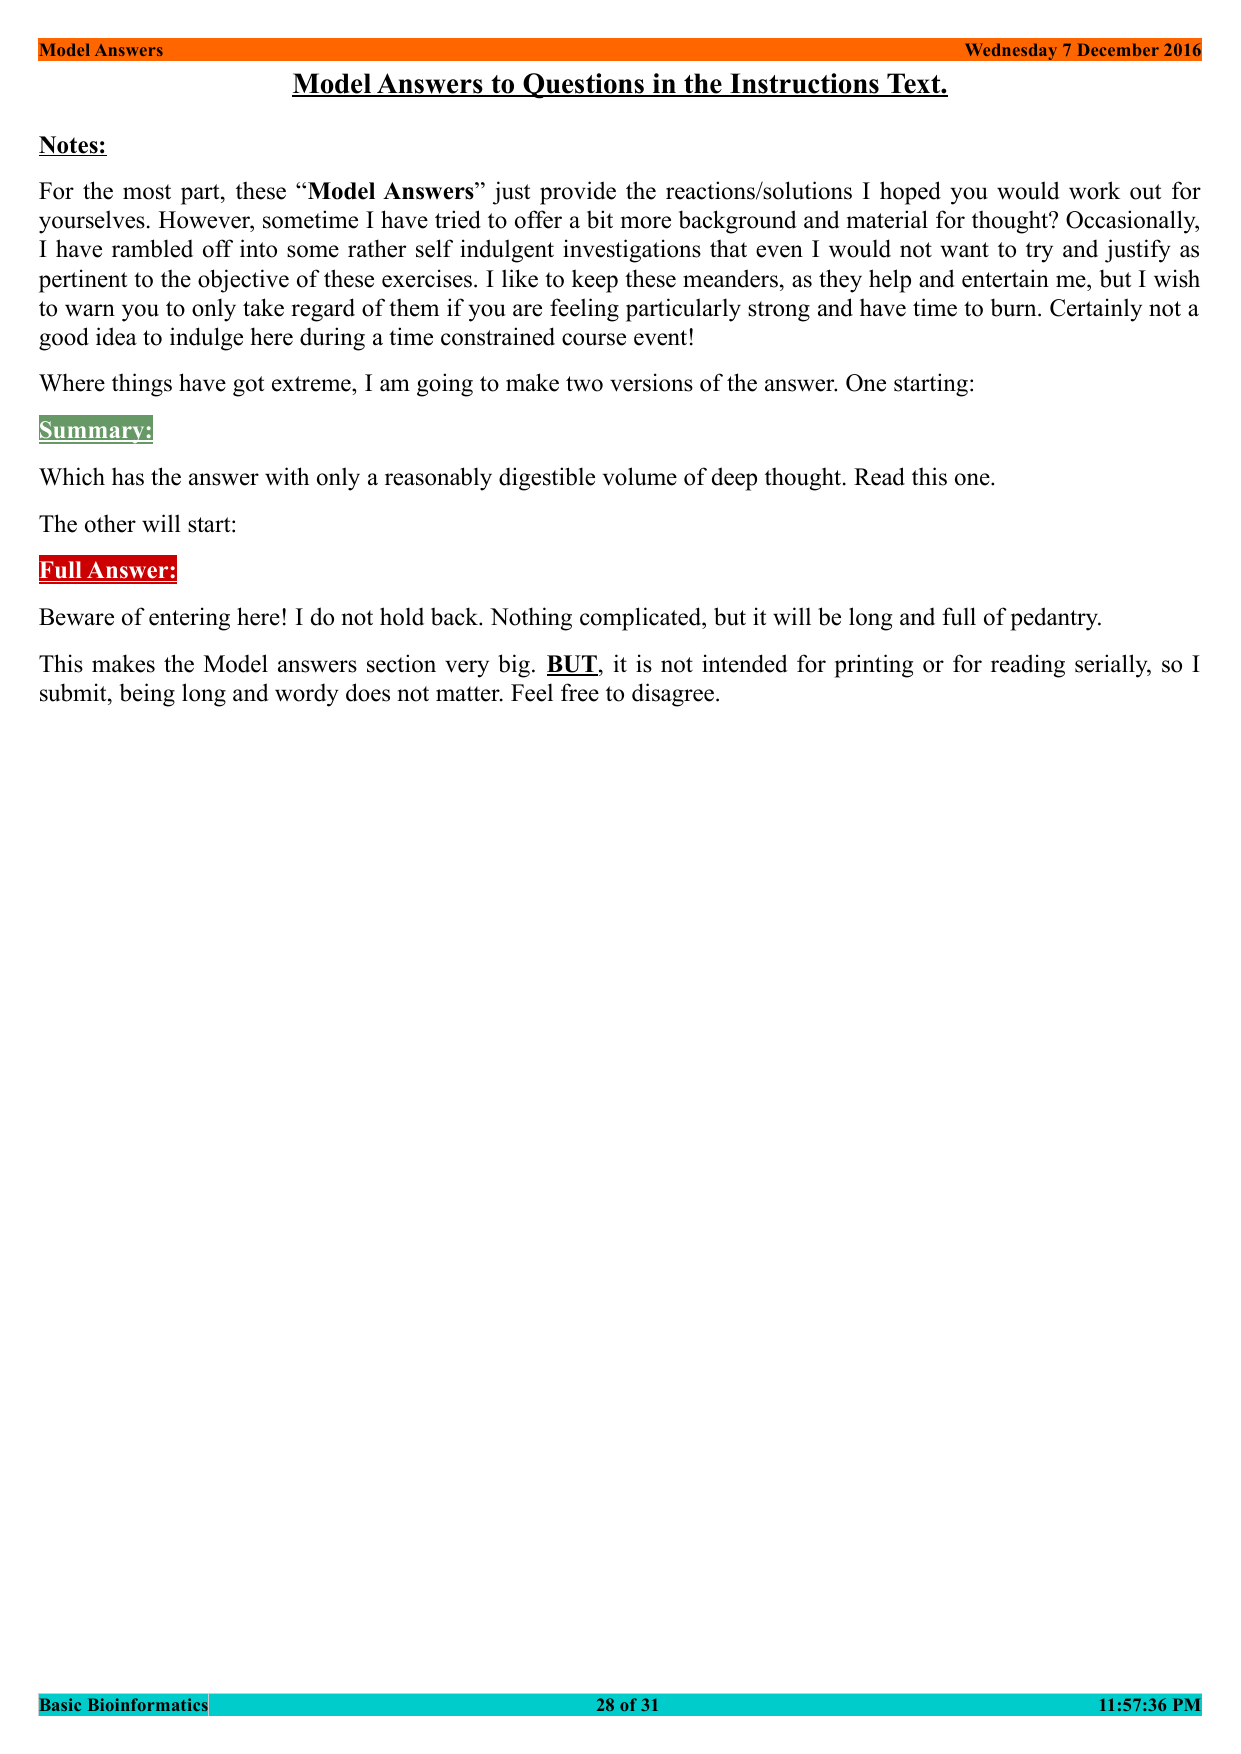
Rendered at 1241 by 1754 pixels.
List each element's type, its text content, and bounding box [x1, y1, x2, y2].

text Summary: [38, 415, 1202, 444]
text Model Answers to Questions in the Instructions Text. [38, 66, 1202, 100]
text This makes the Model answers section very big. BUT, it is not intended for printing or for reading serially, so I submit, being long and wordy does not matter. Feel free to disagree. [38, 649, 1202, 707]
text Full Answer: [38, 555, 1202, 584]
text The other will start: [38, 509, 1202, 538]
text Where things have got extreme, I am going to make two versions of the answer. One starting: [38, 368, 1202, 397]
text Notes: [38, 129, 1202, 158]
text For the most part, these “Model Answers” just provide the reactions/solutions I hoped you would work out for yourselves. However, sometime I have tried to offer a bit more background and material for thought? Occasionally, I have rambled off into some rather self indulgent investigations that even I would not want to try and justify as pertinent to the objective of these exercises. I like to keep these meanders, as they help and entertain me, but I wish to warn you to only take regard of them if you are feeling particularly strong and have time to burn. Certainly not a good idea to indulge here during a time constrained course event! [38, 176, 1202, 351]
text Beware of entering here! I do not hold back. Nothing complicated, but it will be long and full of pedantry. [38, 602, 1202, 631]
text Which has the answer with only a reasonably digestible volume of deep thought. Read this one. [38, 462, 1202, 491]
